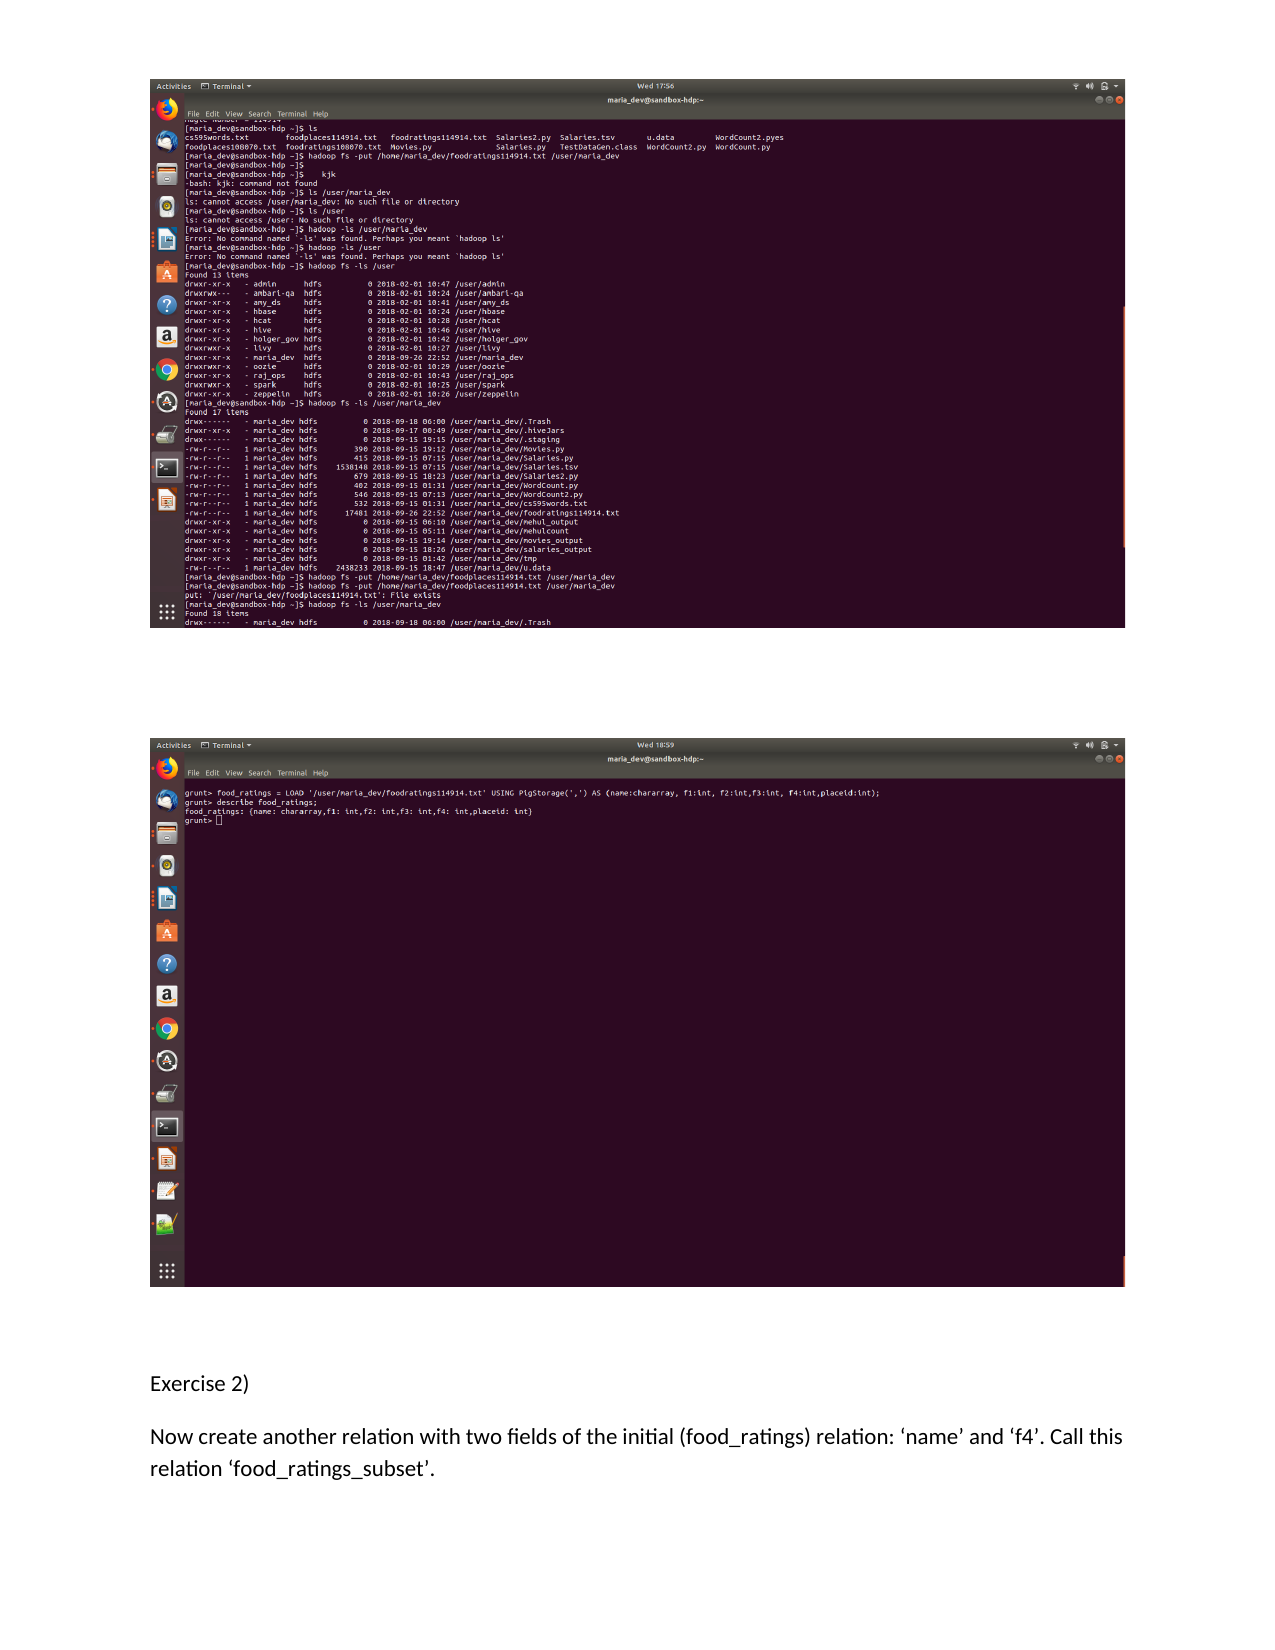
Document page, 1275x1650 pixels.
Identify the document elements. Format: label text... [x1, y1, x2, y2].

text Exercise 2) [150, 1369, 1125, 1397]
picture [150, 738, 1125, 1287]
picture [150, 79, 1125, 628]
text Now create another relation with two fields of the initial (food_ratings) relation: ‘name’ and ‘f4’. Call this relation ‘food_ratings_subset’. [150, 1422, 1125, 1482]
